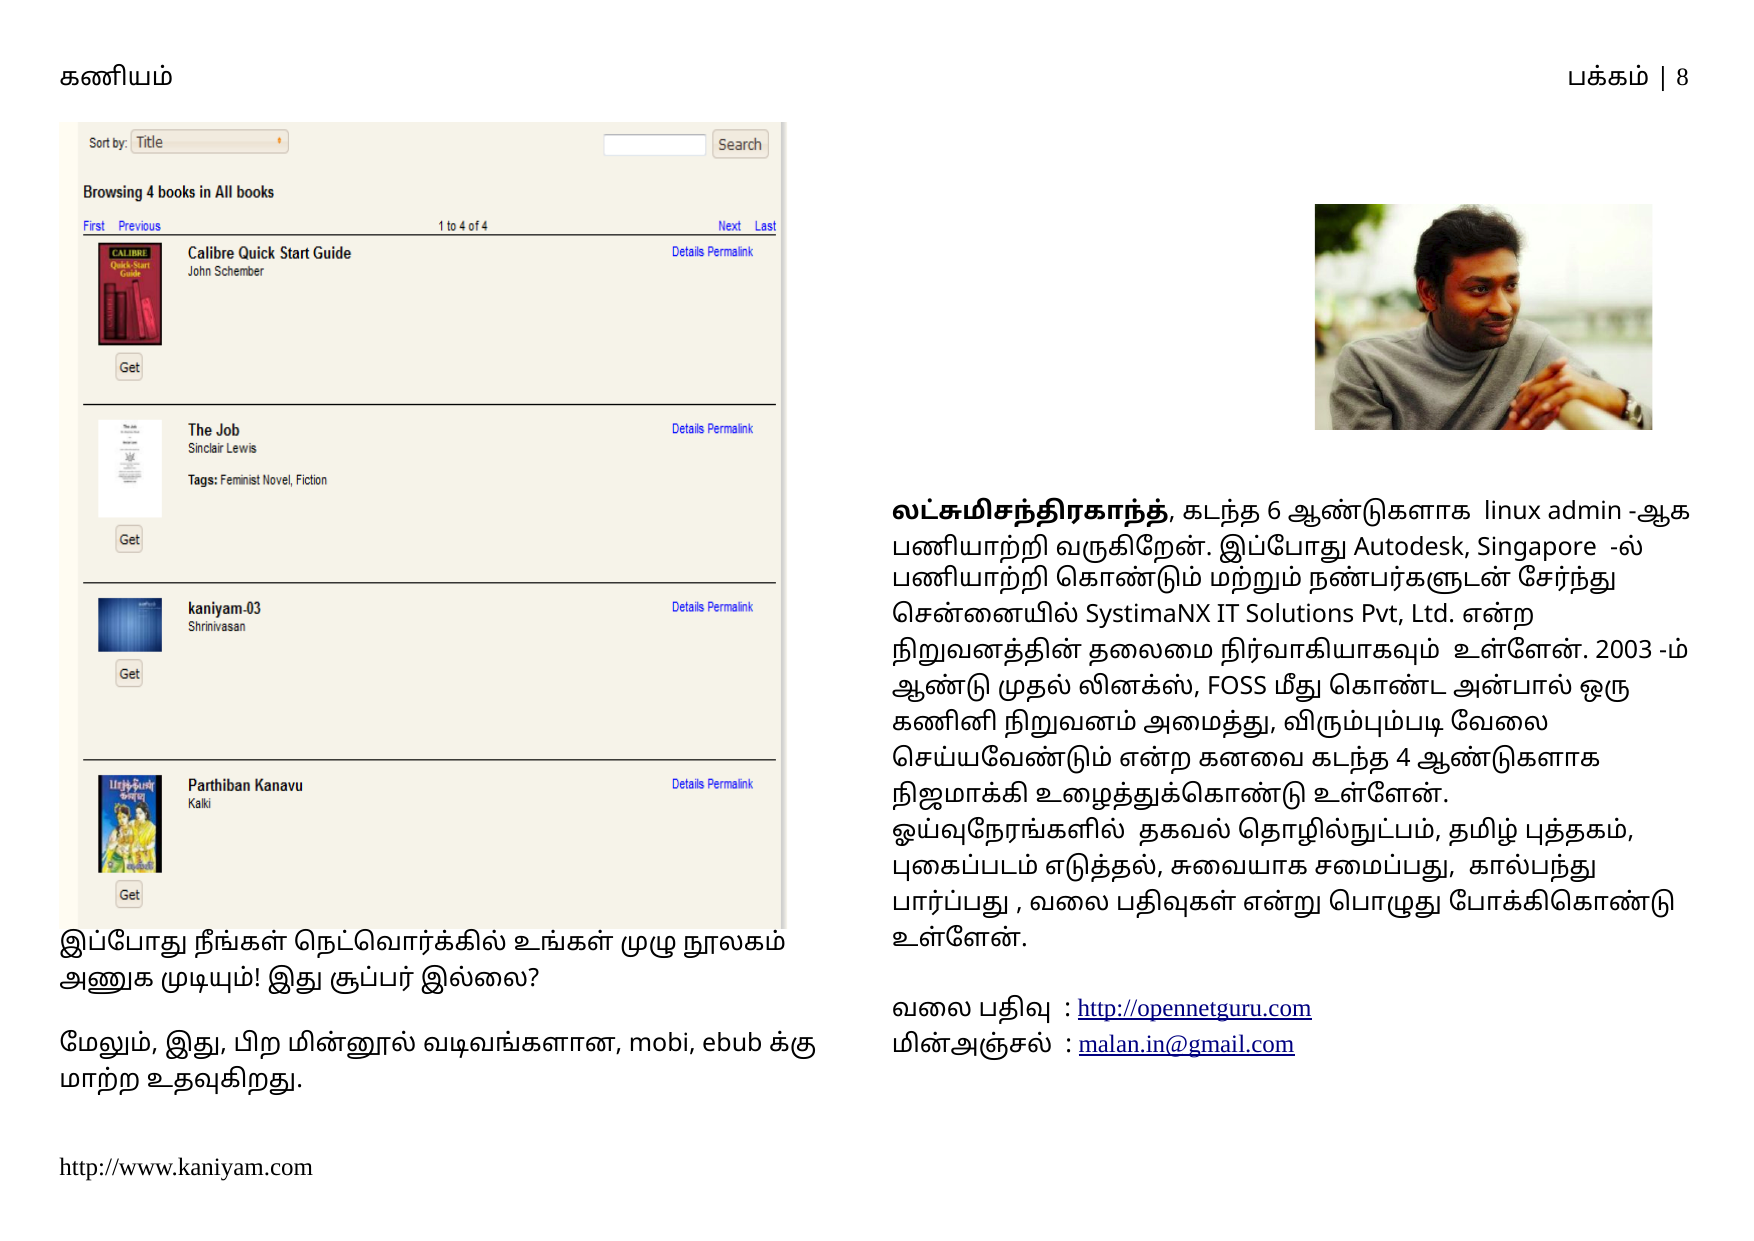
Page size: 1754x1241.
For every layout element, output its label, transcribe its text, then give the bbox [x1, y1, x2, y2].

text இப்போது நீங்கள் நெட்வொர்க்கில் உங்கள் முழு நூலகம் அணுக முடியும்! இது சூப்பர் இல்லை? [59, 929, 862, 996]
list லட்சுமிசந்திரகாந்த், கடந்த 6 ஆண்டுகளாக linux admin -ஆக பணியாற்றி வருகிறேன். இப்போது Autodesk, Singapore -ல் பணியாற்றி கொண்டும் மற்றும் நண்பர்களுடன் சேர்ந்து சென்னையில் SystimaNX IT Solutions Pvt, Ltd. என்ற நிறுவனத்தின் தலைமை நிர்வாகியாகவும் உள்ளேன். 2003 -ம் ஆண்டு முதல் லினக்ஸ், FOSS மீது கொண்ட அன்பால் ஒரு கணினி நிறுவனம் அமைத்து, விரும்பும்படி வேலை செய்யவேண்டும் என்ற கனவை கடந்த 4 ஆண்டுகளாக நிஜமாக்கி உழைத்துக்கொண்டு உள்ளேன். ஓய்வுநேரங்களில் தகவல் தொழில்நுட்பம், தமிழ் புத்தகம், புகைப்படம் எடுத்தல், சுவையாக சமைப்பது, கால்பந்து பார்ப்பது , வலை பதிவுகள் என்று பொழுது போக்கிகொண்டு உள்ளேன். வலை பதிவு : http://opennetguru.com மின்அஞ்சல் : malan.in@gmail.com [892, 492, 1695, 1062]
text மேலும், இது, பிற மின்னூல் வடிவங்களான, mobi, ebub க்கு மாற்ற உதவுகிறது. [59, 1024, 862, 1097]
picture [59, 122, 788, 929]
picture [1314, 204, 1653, 430]
